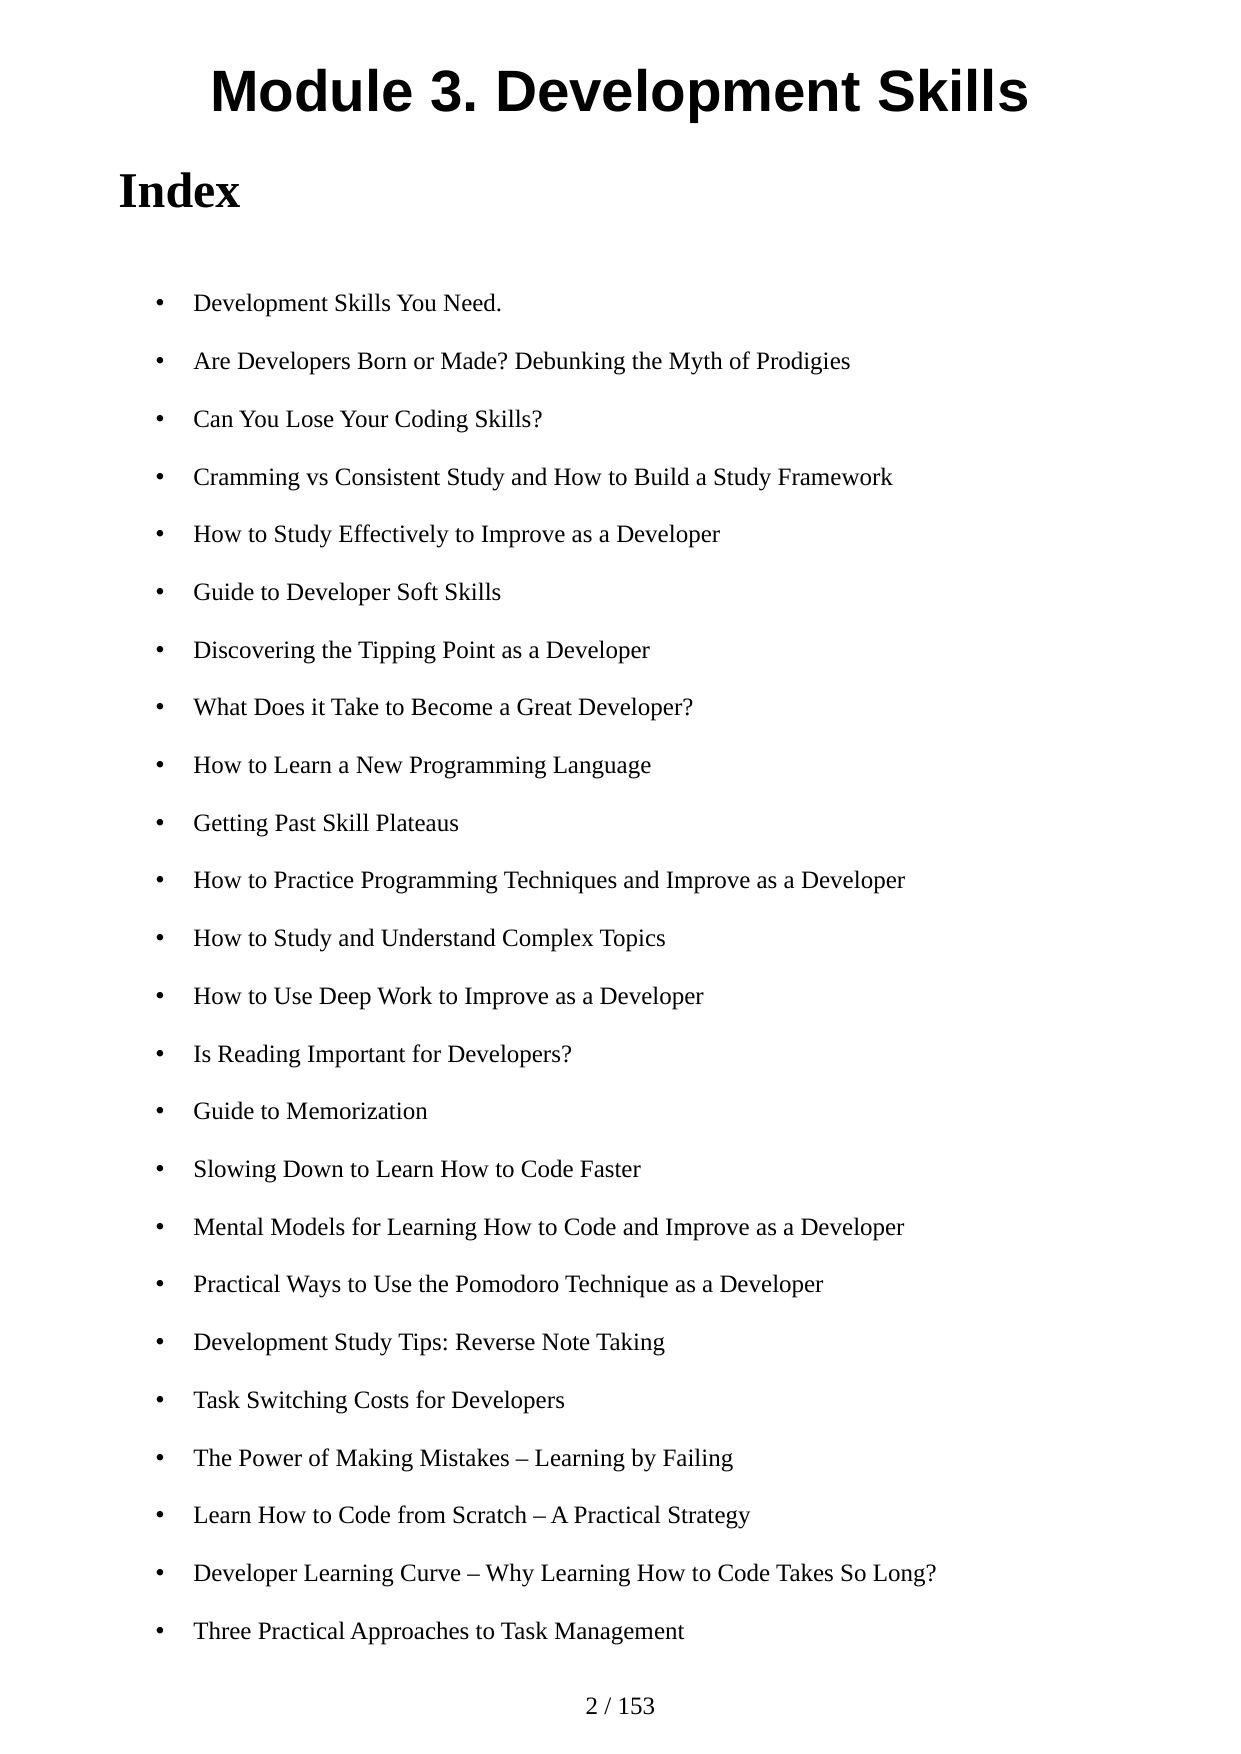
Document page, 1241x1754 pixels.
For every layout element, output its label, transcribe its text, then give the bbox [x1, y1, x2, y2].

list Developer Learning Curve – Why Learning How to Code Takes So Long? [156, 1558, 1122, 1587]
list How to Learn a New Programming Language [156, 750, 1122, 779]
list Discovering the Tipping Point as a Developer [156, 635, 1122, 663]
list Development Skills You Need. [156, 288, 1122, 317]
list Mental Models for Learning How to Code and Improve as a Developer [156, 1212, 1122, 1241]
list Can You Lose Your Coding Skills? [156, 404, 1122, 433]
list What Does it Take to Become a Great Developer? [156, 692, 1122, 721]
list Practical Ways to Use the Pomodoro Technique as a Developer [156, 1269, 1122, 1298]
list How to Use Deep Work to Improve as a Developer [156, 981, 1122, 1010]
list The Power of Making Mistakes – Learning by Failing [156, 1443, 1122, 1471]
list Is Reading Important for Developers? [156, 1039, 1122, 1067]
list Are Developers Born or Made? Debunking the Myth of Prodigies [156, 346, 1122, 375]
list Three Practical Approaches to Task Management [156, 1616, 1122, 1644]
title Module 3. Development Skills [118, 56, 1122, 123]
list Development Study Tips: Reverse Note Taking [156, 1327, 1122, 1356]
list Task Switching Costs for Developers [156, 1385, 1122, 1414]
list Learn How to Code from Scratch – A Practical Strategy [156, 1500, 1122, 1529]
list Slowing Down to Learn How to Code Faster [156, 1154, 1122, 1183]
list How to Study and Understand Complex Topics [156, 923, 1122, 952]
list Cramming vs Consistent Study and How to Build a Study Framework [156, 462, 1122, 490]
list Getting Past Skill Plateaus [156, 808, 1122, 837]
list Guide to Developer Soft Skills [156, 577, 1122, 606]
list How to Study Effectively to Improve as a Developer [156, 519, 1122, 548]
list Guide to Memorization [156, 1096, 1122, 1125]
list How to Practice Programming Techniques and Improve as a Developer [156, 866, 1122, 894]
subtitle Index [118, 161, 1122, 218]
